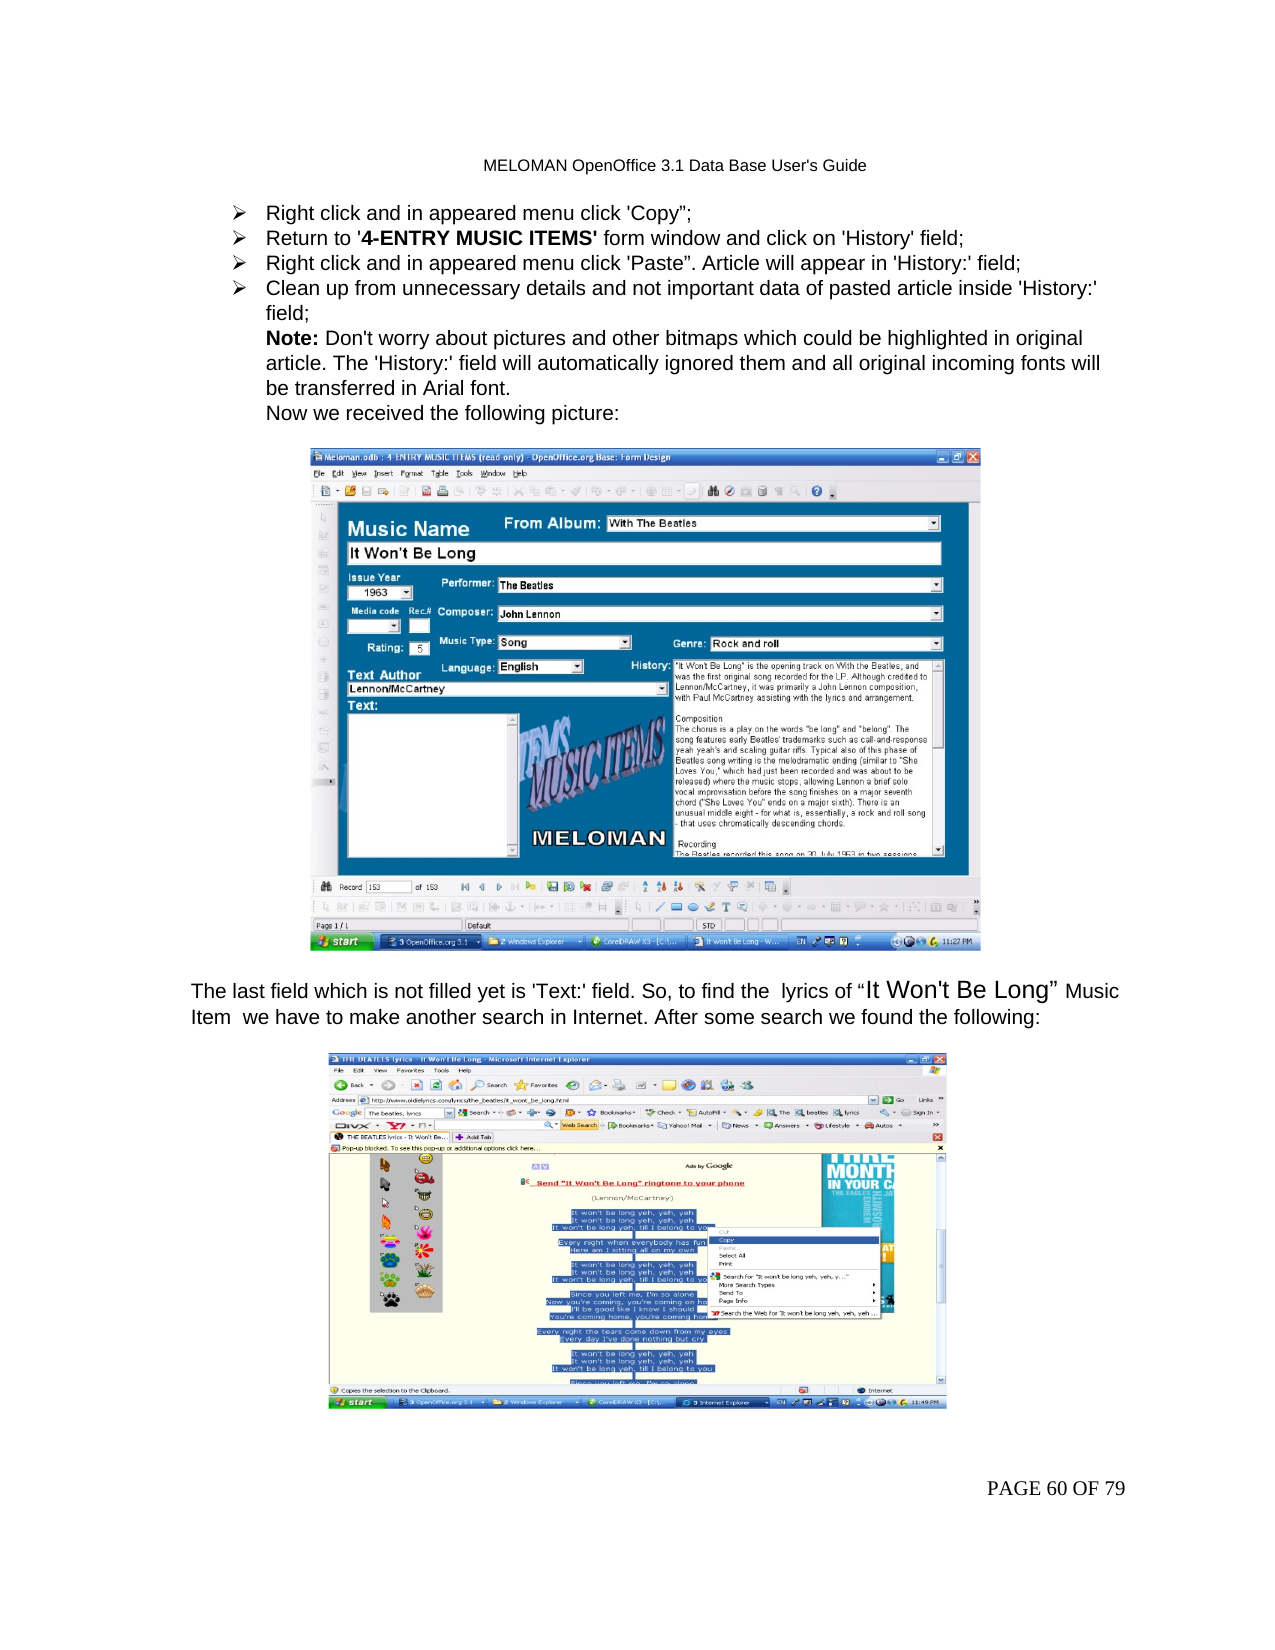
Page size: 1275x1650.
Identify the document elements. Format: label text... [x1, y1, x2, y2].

list Clean up from unnecessary details and not important data of pasted article inside 'History:' field; [231, 275, 1125, 325]
list Now we received the following picture: [231, 400, 1125, 425]
list Note: Don't worry about pictures and other bitmaps which could be highlighted in original article. The 'History:' field will automatically ignored them and all original incoming fonts will be transferred in Arial font. [231, 325, 1125, 400]
list Right click and in appeared menu click 'Copy”; [231, 200, 1125, 225]
list Right click and in appeared menu click 'Paste”. Article will appear in 'History:' field; [231, 250, 1125, 275]
list Return to '4-ENTRY MUSIC ITEMS' form window and click on 'History' field; [231, 225, 1125, 250]
picture [310, 448, 981, 951]
text The last field which is not filled yet is 'Text:' field. So, to find the lyrics of “It Won't Be Long” Music Item we have to make another search in Internet. After some search we found the following: [191, 975, 1125, 1029]
picture [328, 1053, 947, 1409]
